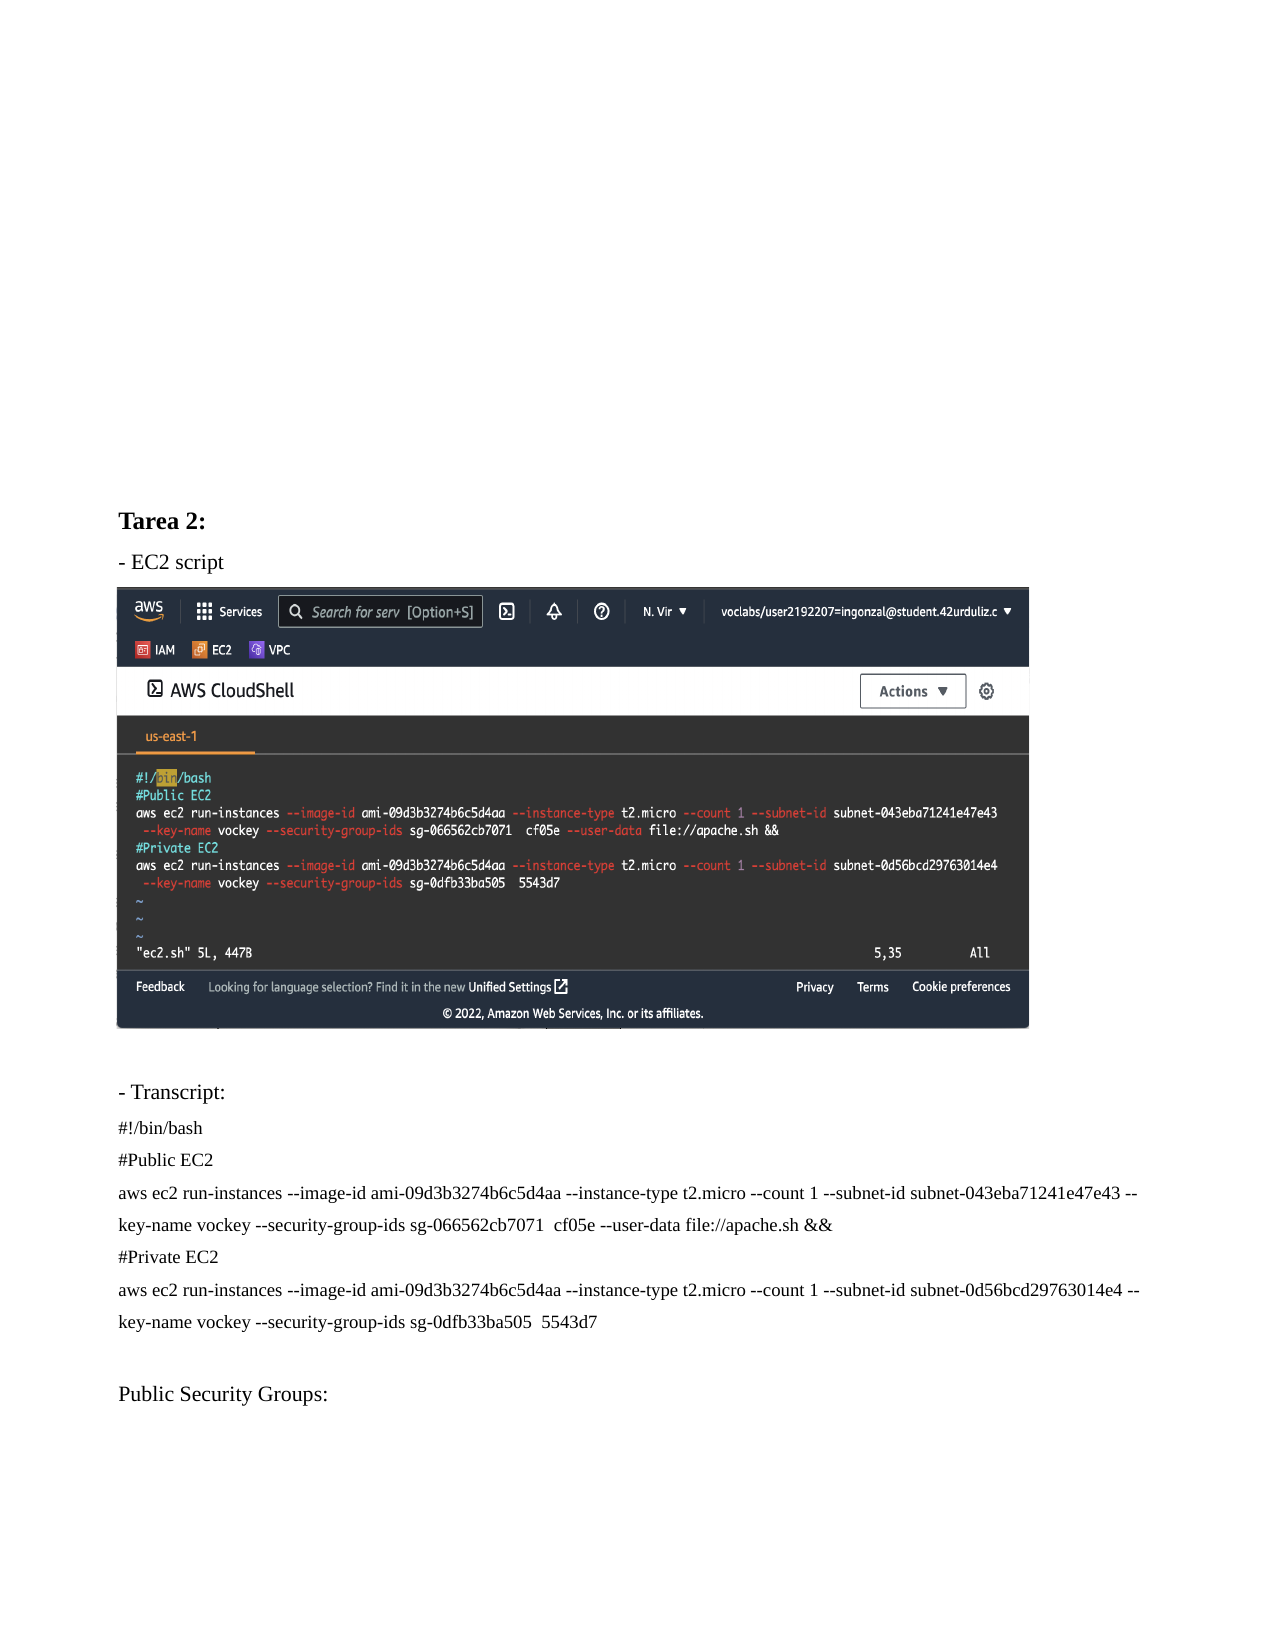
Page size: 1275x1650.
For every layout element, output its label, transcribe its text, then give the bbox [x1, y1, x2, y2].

text aws ec2 run-instances --image-id ami-09d3b3274b6c5d4aa --instance-type t2.micro --count 1 --subnet-id subnet-0d56bcd29763014e4 --key-name vockey --security-group-ids sg-0dfb33ba505 5543d7 [118, 1278, 1157, 1332]
text - Transcript: [118, 1079, 1157, 1104]
picture [116, 587, 1030, 1029]
text Tarea 2: [118, 506, 1157, 535]
text aws ec2 run-instances --image-id ami-09d3b3274b6c5d4aa --instance-type t2.micro --count 1 --subnet-id subnet-043eba71241e47e43 --key-name vockey --security-group-ids sg-066562cb7071 cf05e --user-data file://apache.sh && [118, 1182, 1157, 1235]
text Public Security Groups: [118, 1381, 1157, 1406]
text #Public EC2 [118, 1149, 1157, 1171]
text #Private EC2 [118, 1246, 1157, 1268]
text - EC2 script [118, 549, 1157, 574]
text #!/bin/bash [118, 1117, 1157, 1138]
